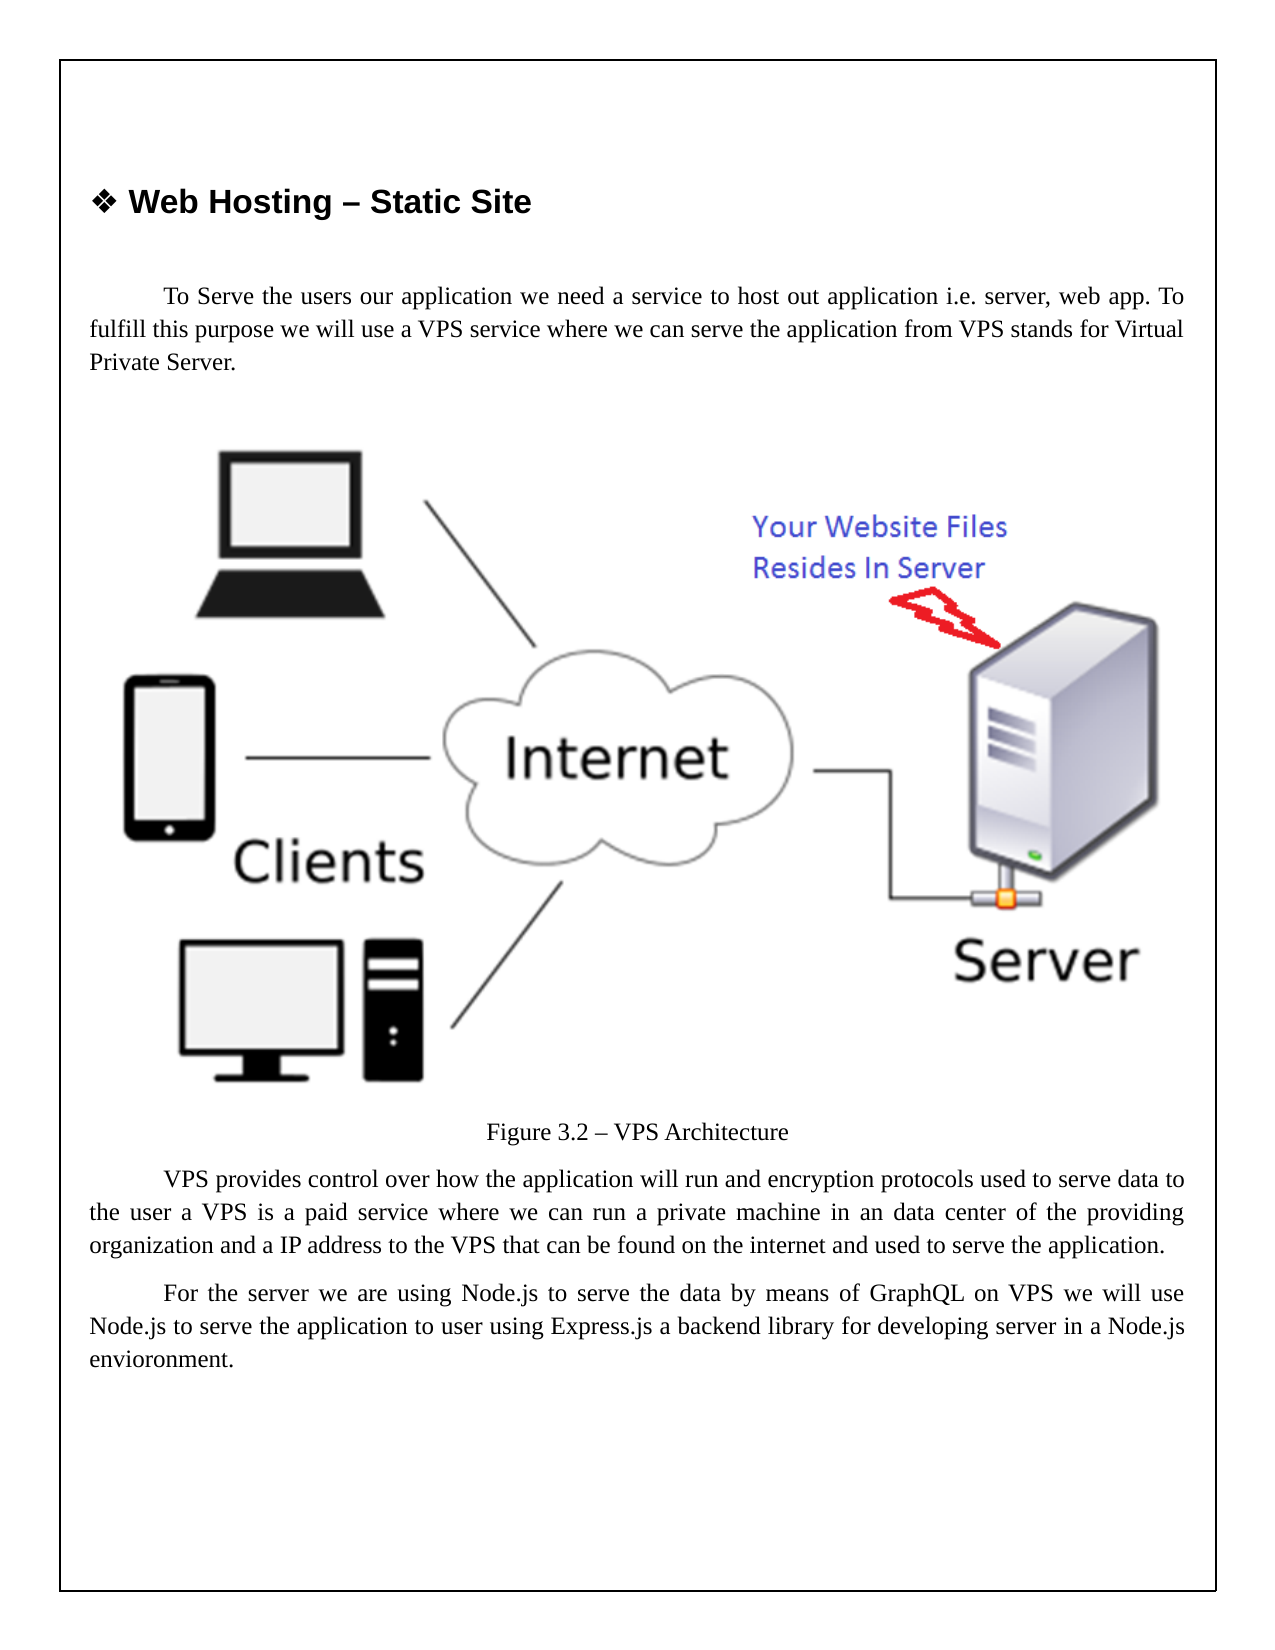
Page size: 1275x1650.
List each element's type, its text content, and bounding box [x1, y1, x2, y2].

text Figure 3.2 – VPS Architecture [89, 1117, 1186, 1145]
text To Serve the users our application we need a service to host out application i.e. server, web app. To fulfill this purpose we will use a VPS service where we can serve the application from VPS stands for Virtual Private Server. [89, 281, 1186, 376]
picture [89, 442, 1186, 1098]
subtitle ❖ Web Hosting – Static Site [89, 182, 1186, 221]
text VPS provides control over how the application will run and encryption protocols used to serve data to the user a VPS is a paid service where we can run a private machine in an data center of the providing organization and a IP address to the VPS that can be found on the internet and used to serve the application. [89, 1164, 1186, 1259]
text For the server we are using Node.js to serve the data by means of GraphQL on VPS we will use Node.js to serve the application to user using Express.js a backend library for developing server in a Node.js envioronment. [89, 1278, 1186, 1373]
